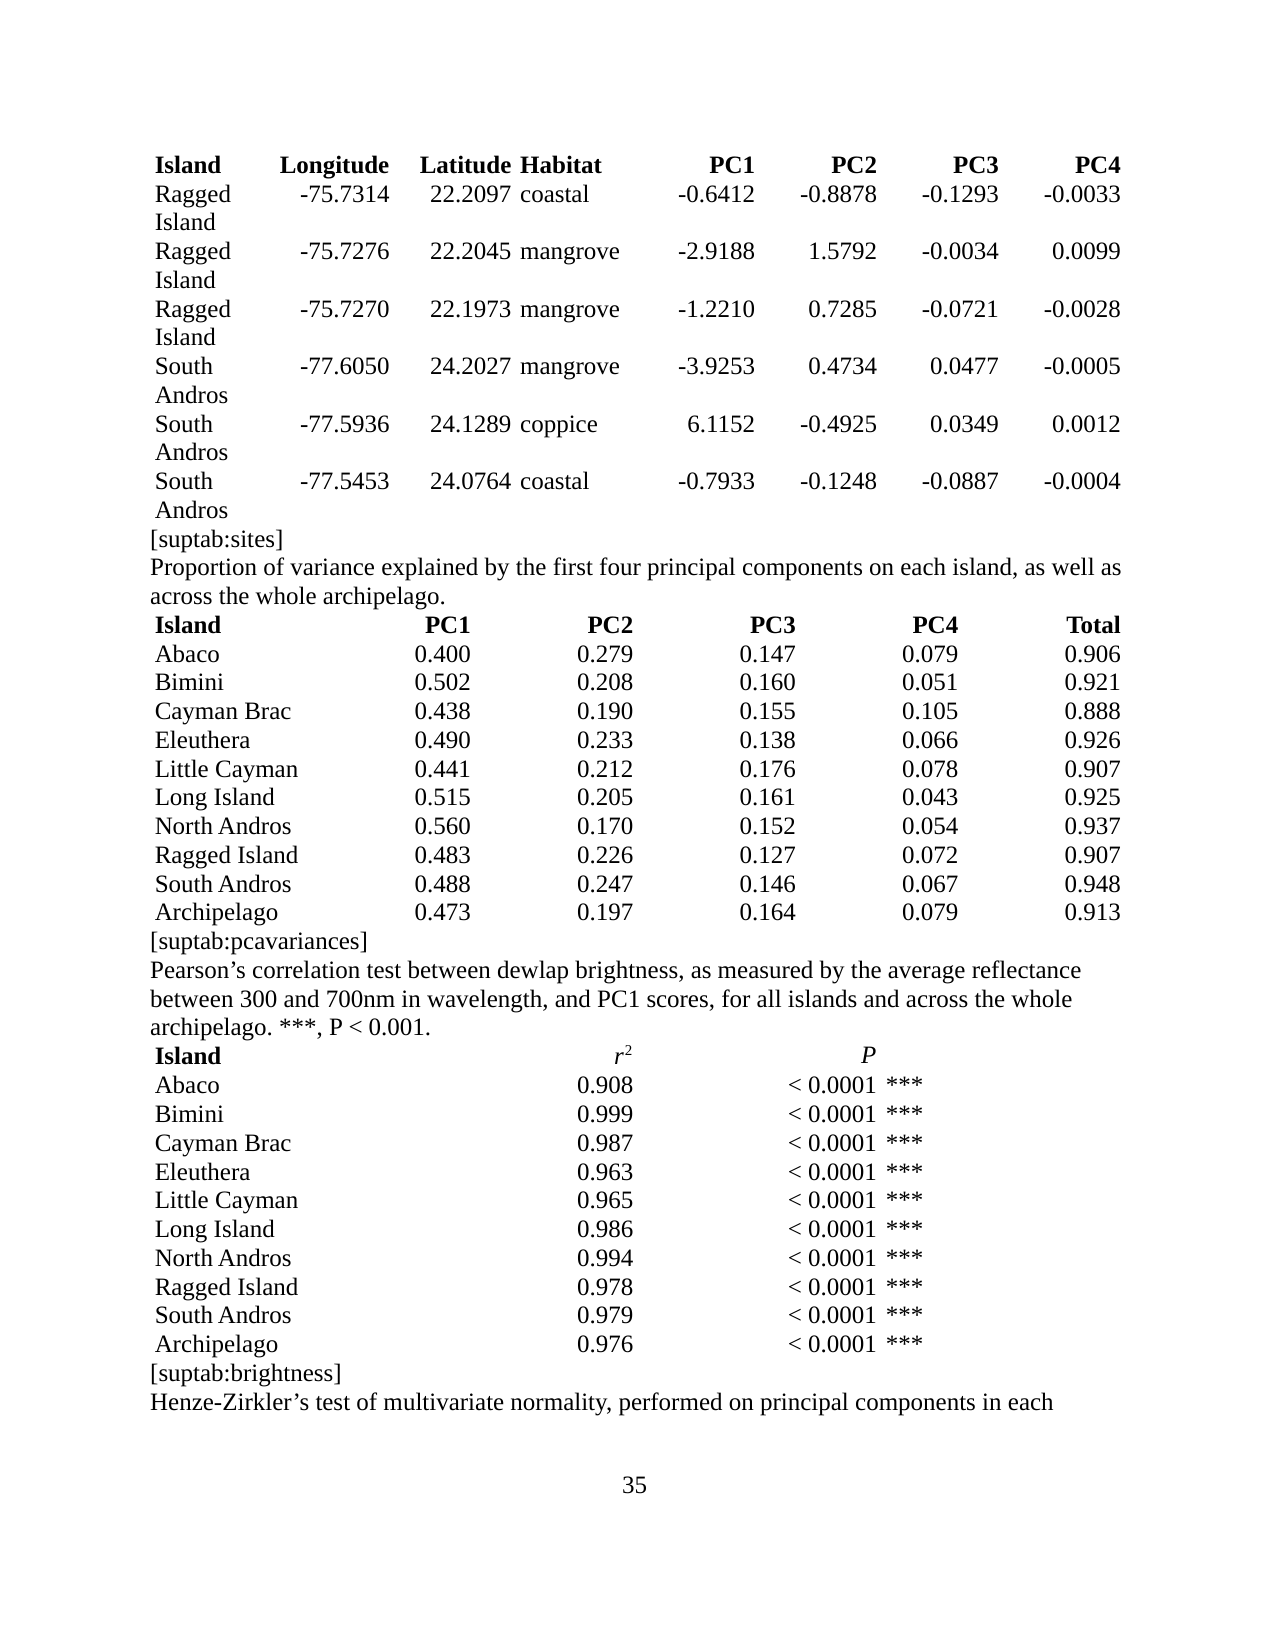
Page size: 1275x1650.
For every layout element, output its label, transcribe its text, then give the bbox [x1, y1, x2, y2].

table_cell 0.937 [963, 811, 1125, 840]
table_cell 6.1152 [638, 409, 759, 466]
table_header PC2 [475, 610, 637, 639]
table_cell 24.2027 [394, 351, 516, 409]
table_cell -0.7933 [638, 466, 759, 524]
table_cell 0.999 [394, 1099, 637, 1128]
table_cell mangrove [516, 294, 637, 351]
text Pearson’s correlation test between dewlap brightness, as measured by the average reflectance between 300 and 700nm in wavelength, and PC1 scores, for all islands and across the whole archipelago. ***, P < 0.001. [150, 955, 1125, 1041]
table_cell < 0.0001 [638, 1099, 881, 1128]
table_cell 22.1973 [394, 294, 516, 351]
table_cell Archipelago [150, 898, 312, 926]
table_cell 0.066 [800, 725, 962, 754]
table_cell *** [881, 1214, 1125, 1243]
table_cell 0.488 [313, 869, 475, 897]
table_cell 0.155 [638, 696, 800, 725]
table_header PC3 [881, 150, 1003, 179]
table_cell Eleuthera [150, 725, 312, 754]
table_header Habitat [516, 150, 637, 179]
table_cell Ragged Island [150, 236, 272, 294]
table_cell 0.051 [800, 668, 962, 696]
table_cell 0.473 [313, 898, 475, 926]
table_cell -1.2210 [638, 294, 759, 351]
table_cell coastal [516, 466, 637, 524]
table_cell 0.152 [638, 811, 800, 840]
table_header PC4 [1003, 150, 1125, 179]
table_cell 0.176 [638, 754, 800, 782]
table_cell < 0.0001 [638, 1272, 881, 1301]
text [suptab:sites] [150, 524, 1125, 552]
table_header [394, 1041, 637, 1071]
table_cell 0.986 [394, 1214, 637, 1243]
table_cell 0.907 [963, 754, 1125, 782]
table_cell Ragged Island [150, 294, 272, 351]
table_cell < 0.0001 [638, 1071, 881, 1099]
table_cell 0.233 [475, 725, 637, 754]
table_cell 0.105 [800, 696, 962, 725]
table_cell -0.0033 [1003, 179, 1125, 236]
table_cell 0.197 [475, 898, 637, 926]
table_header PC3 [638, 610, 800, 639]
table_cell 0.925 [963, 783, 1125, 811]
table_cell Long Island [150, 783, 312, 811]
table_cell Ragged Island [150, 179, 272, 236]
table_cell 0.921 [963, 668, 1125, 696]
table_header PC1 [638, 150, 759, 179]
table_cell 1.5792 [759, 236, 881, 294]
table_cell *** [881, 1272, 1125, 1301]
table_cell < 0.0001 [638, 1157, 881, 1186]
table_cell mangrove [516, 236, 637, 294]
table_cell 0.067 [800, 869, 962, 897]
table_cell 0.127 [638, 840, 800, 869]
text Proportion of variance explained by the first four principal components on each island, as well as across the whole archipelago. [150, 552, 1125, 610]
table_cell 0.190 [475, 696, 637, 725]
table_header PC4 [800, 610, 962, 639]
table_cell 0.078 [800, 754, 962, 782]
table_cell South Andros [150, 409, 272, 466]
table_cell 0.906 [963, 639, 1125, 667]
table_cell 0.948 [963, 869, 1125, 897]
text Henze-Zirkler’s test of multivariate normality, performed on principal components in each [150, 1387, 1125, 1416]
table_cell 0.987 [394, 1128, 637, 1157]
table_cell 0.7285 [759, 294, 881, 351]
table_cell 0.913 [963, 898, 1125, 926]
table_cell Ragged Island [150, 840, 312, 869]
table_cell -0.4925 [759, 409, 881, 466]
table_cell 0.400 [313, 639, 475, 667]
table_cell 0.979 [394, 1301, 637, 1329]
table_cell *** [881, 1301, 1125, 1329]
table_cell 0.502 [313, 668, 475, 696]
table_cell Archipelago [150, 1329, 394, 1358]
table_header Island [150, 150, 272, 179]
table_cell 0.0012 [1003, 409, 1125, 466]
table_cell -0.0005 [1003, 351, 1125, 409]
table_cell < 0.0001 [638, 1128, 881, 1157]
table_cell < 0.0001 [638, 1329, 881, 1358]
table_cell 0.054 [800, 811, 962, 840]
table_cell -75.7276 [272, 236, 394, 294]
table_cell 0.483 [313, 840, 475, 869]
table_header [881, 1041, 1125, 1071]
table_cell North Andros [150, 811, 312, 840]
table_cell coastal [516, 179, 637, 236]
table_cell < 0.0001 [638, 1186, 881, 1214]
table_cell 0.908 [394, 1071, 637, 1099]
table_header Total [963, 610, 1125, 639]
table_header Longitude [272, 150, 394, 179]
table_header Latitude [394, 150, 516, 179]
table_cell 0.279 [475, 639, 637, 667]
table_cell -77.5936 [272, 409, 394, 466]
table_cell 24.0764 [394, 466, 516, 524]
table_cell Bimini [150, 1099, 394, 1128]
table_cell 0.0099 [1003, 236, 1125, 294]
table_cell -0.1293 [881, 179, 1003, 236]
table_cell 0.247 [475, 869, 637, 897]
table_cell *** [881, 1243, 1125, 1272]
table_cell 24.1289 [394, 409, 516, 466]
table_cell -0.0028 [1003, 294, 1125, 351]
table_cell -77.5453 [272, 466, 394, 524]
table_cell -75.7314 [272, 179, 394, 236]
table_cell < 0.0001 [638, 1243, 881, 1272]
table_cell South Andros [150, 466, 272, 524]
table_cell Bimini [150, 668, 312, 696]
table_cell 0.079 [800, 898, 962, 926]
table_cell 0.170 [475, 811, 637, 840]
table_cell *** [881, 1157, 1125, 1186]
table_header PC1 [313, 610, 475, 639]
table_cell -0.0721 [881, 294, 1003, 351]
table_cell Abaco [150, 639, 312, 667]
table_cell *** [881, 1071, 1125, 1099]
table_cell < 0.0001 [638, 1214, 881, 1243]
table_cell coppice [516, 409, 637, 466]
table_cell 0.490 [313, 725, 475, 754]
table_cell 0.138 [638, 725, 800, 754]
table_cell 0.0349 [881, 409, 1003, 466]
table_header [638, 1041, 881, 1071]
table_cell Ragged Island [150, 1272, 394, 1301]
table_cell Little Cayman [150, 754, 312, 782]
table_cell *** [881, 1329, 1125, 1358]
table_cell 0.079 [800, 639, 962, 667]
table_cell 0.560 [313, 811, 475, 840]
table_cell 0.907 [963, 840, 1125, 869]
table_cell -0.0887 [881, 466, 1003, 524]
table_cell 0.926 [963, 725, 1125, 754]
table_cell -2.9188 [638, 236, 759, 294]
table_cell -0.8878 [759, 179, 881, 236]
table_cell South Andros [150, 351, 272, 409]
table_cell 0.515 [313, 783, 475, 811]
table_cell 0.976 [394, 1329, 637, 1358]
table_cell *** [881, 1128, 1125, 1157]
table_cell Cayman Brac [150, 1128, 394, 1157]
table_cell South Andros [150, 869, 312, 897]
table_header PC2 [759, 150, 881, 179]
text [suptab:brightness] [150, 1358, 1125, 1387]
table_cell -0.6412 [638, 179, 759, 236]
table_cell 0.161 [638, 783, 800, 811]
table_cell 0.072 [800, 840, 962, 869]
table_cell -77.6050 [272, 351, 394, 409]
table_cell 22.2045 [394, 236, 516, 294]
table_cell 0.147 [638, 639, 800, 667]
table_cell Cayman Brac [150, 696, 312, 725]
table_cell *** [881, 1186, 1125, 1214]
text [suptab:pcavariances] [150, 926, 1125, 955]
table_cell 0.963 [394, 1157, 637, 1186]
table_cell 0.212 [475, 754, 637, 782]
table_cell Little Cayman [150, 1186, 394, 1214]
table_cell -0.1248 [759, 466, 881, 524]
table_cell -3.9253 [638, 351, 759, 409]
table_cell 0.226 [475, 840, 637, 869]
table_cell *** [881, 1099, 1125, 1128]
table_cell 0.208 [475, 668, 637, 696]
table_header Island [150, 1041, 394, 1071]
table_cell 0.965 [394, 1186, 637, 1214]
table_cell 0.164 [638, 898, 800, 926]
table_cell 0.441 [313, 754, 475, 782]
table_cell 0.888 [963, 696, 1125, 725]
table_cell North Andros [150, 1243, 394, 1272]
table_cell -0.0034 [881, 236, 1003, 294]
table_cell 0.994 [394, 1243, 637, 1272]
table_cell Eleuthera [150, 1157, 394, 1186]
table_cell Abaco [150, 1071, 394, 1099]
table_cell -75.7270 [272, 294, 394, 351]
table_cell 0.438 [313, 696, 475, 725]
table_cell -0.0004 [1003, 466, 1125, 524]
table_header Island [150, 610, 312, 639]
table_cell 0.0477 [881, 351, 1003, 409]
table_cell 0.4734 [759, 351, 881, 409]
table_cell South Andros [150, 1301, 394, 1329]
table_cell 0.160 [638, 668, 800, 696]
table_cell 0.978 [394, 1272, 637, 1301]
table_cell 0.205 [475, 783, 637, 811]
table_cell 0.043 [800, 783, 962, 811]
table_cell 22.2097 [394, 179, 516, 236]
table_cell 0.146 [638, 869, 800, 897]
table_cell < 0.0001 [638, 1301, 881, 1329]
table_cell mangrove [516, 351, 637, 409]
table_cell Long Island [150, 1214, 394, 1243]
